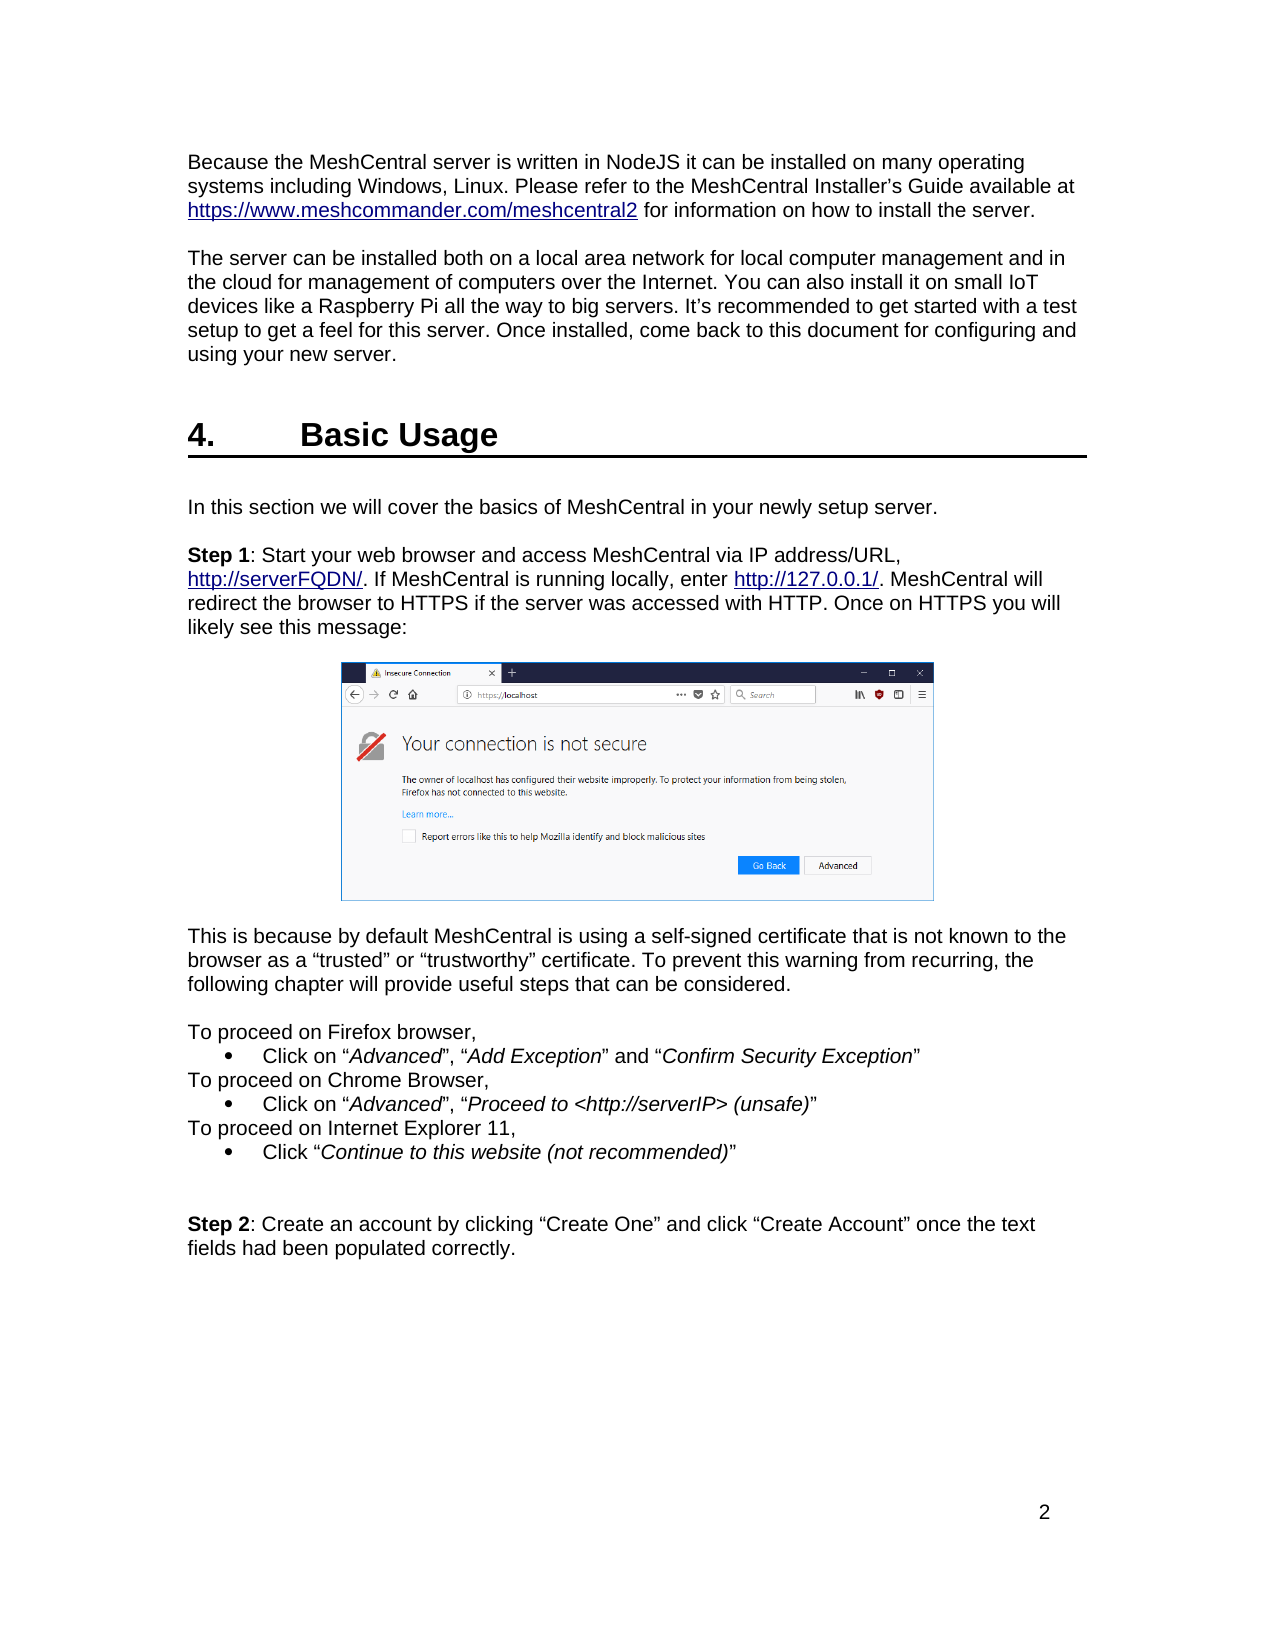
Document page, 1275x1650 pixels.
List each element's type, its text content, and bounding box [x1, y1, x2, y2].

text Step 2: Create an account by clicking “Create One” and click “Create Account” once the text fields had been populated correctly. [187, 1212, 1087, 1260]
text To proceed on Internet Explorer 11, [187, 1116, 1087, 1140]
text Step 1: Start your web browser and access MeshCentral via IP address/URL, http://serverFQDN/. If MeshCentral is running locally, enter http://127.0.0.1/. MeshCentral will redirect the browser to HTTPS if the server was accessed with HTTP. Once on HTTPS you will likely see this message: [187, 543, 1087, 638]
list Click on “Advanced”, “Proceed to <http://serverIP> (unsafe)” [225, 1092, 1087, 1116]
subtitle Basic Usage [187, 414, 1087, 458]
list Click on “Advanced”, “Add Exception” and “Confirm Security Exception” [225, 1044, 1087, 1068]
text In this section we will cover the basics of MeshCentral in your newly setup server. [187, 495, 1087, 519]
text To proceed on Firefox browser, [187, 1020, 1087, 1044]
text To proceed on Chrome Browser, [187, 1068, 1087, 1092]
text The server can be installed both on a local area network for local computer management and in the cloud for management of computers over the Internet. You can also install it on small IoT devices like a Raspberry Pi all the way to big servers. It’s recommended to get started with a test setup to get a feel for this server. Once installed, come back to this document for configuring and using your new server. [187, 246, 1087, 366]
text This is because by default MeshCentral is using a self-signed certificate that is not known to the browser as a “trusted” or “trustworthy” certificate. To prevent this warning from recurring, the following chapter will provide useful steps that can be considered. [187, 924, 1087, 996]
text Because the MeshCentral server is written in NodeJS it can be installed on many operating systems including Windows, Linux. Please refer to the MeshCentral Installer’s Guide available at https://www.meshcommander.com/meshcentral2 for information on how to install the server. [187, 150, 1087, 222]
list Click “Continue to this website (not recommended)” [225, 1140, 1087, 1164]
